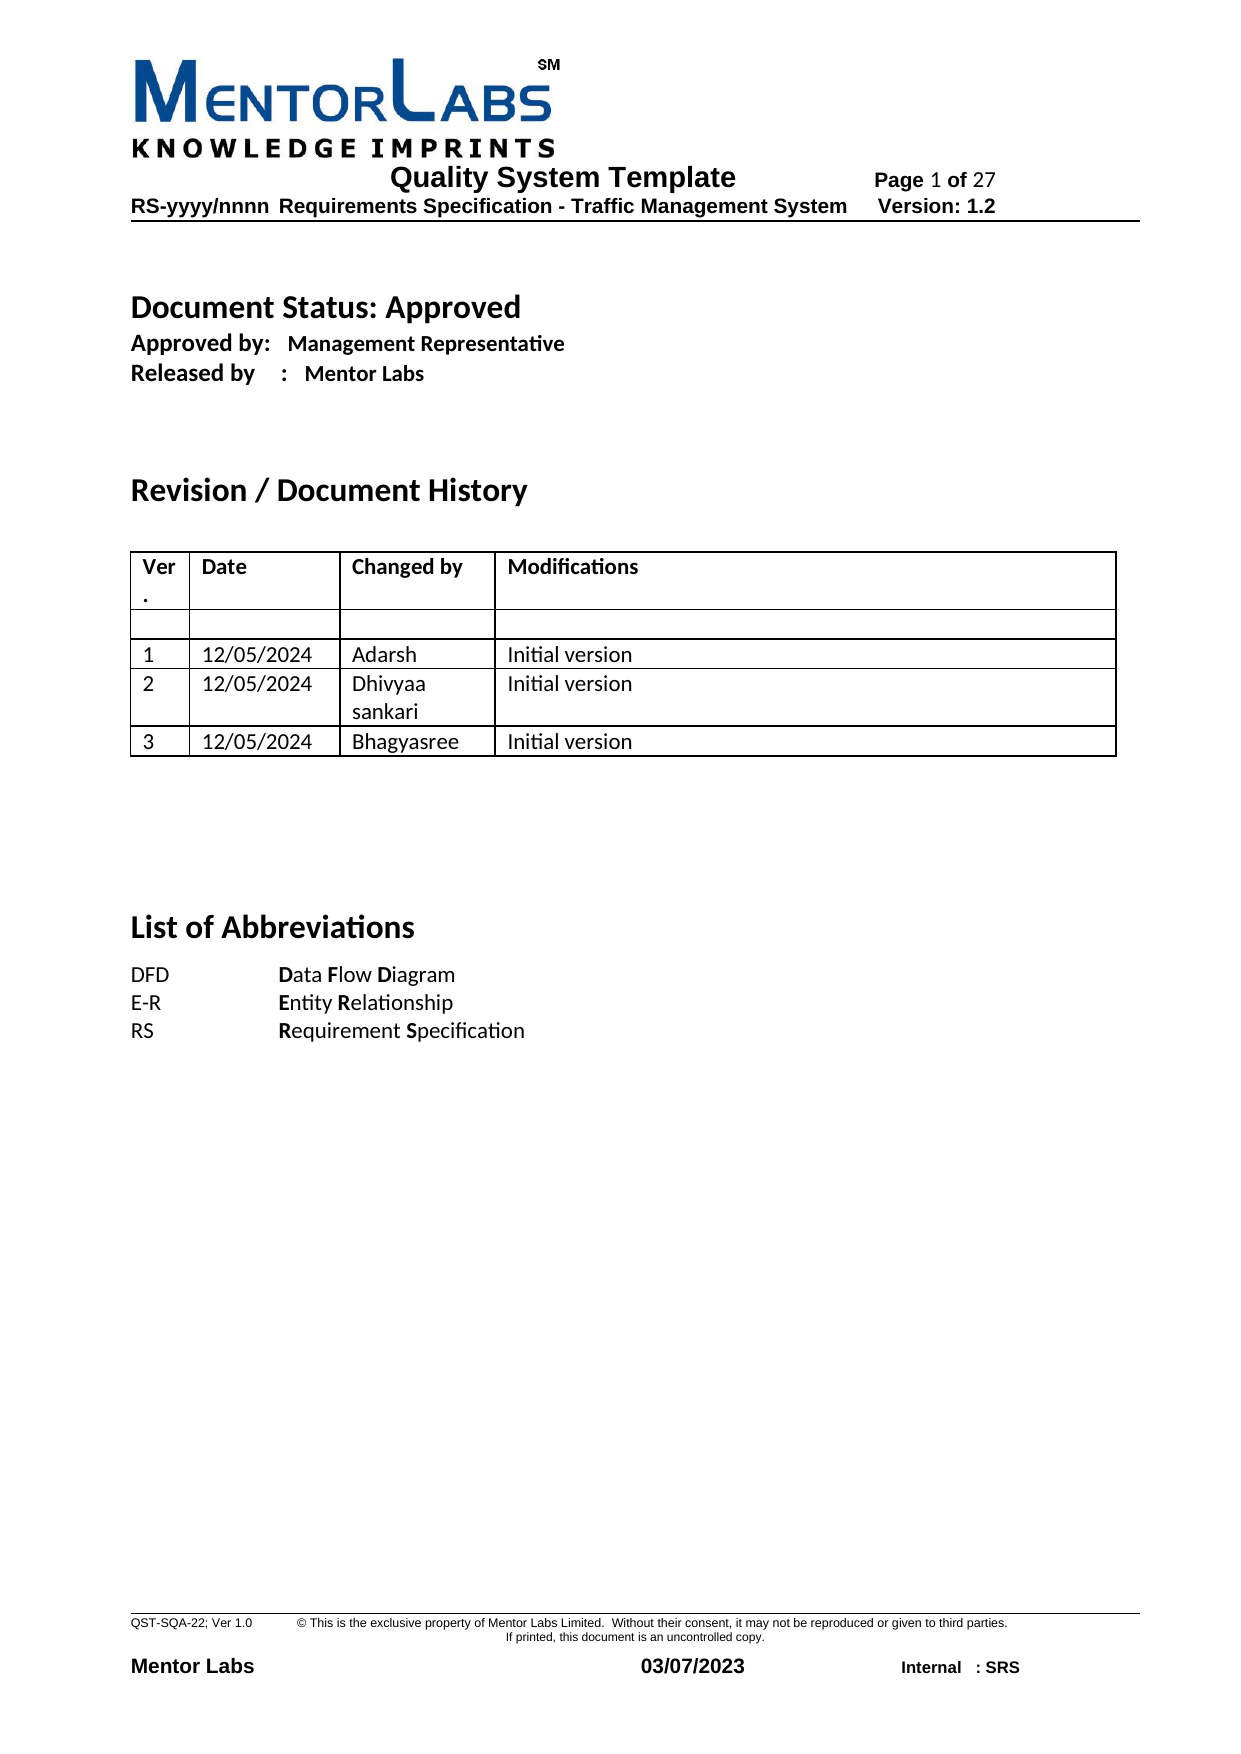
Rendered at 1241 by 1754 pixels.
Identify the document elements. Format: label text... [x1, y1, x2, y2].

table_cell [496, 610, 1115, 638]
table_cell Initial version [496, 669, 1115, 725]
table_cell Adarsh [341, 640, 494, 668]
text Document Status: Approved [131, 286, 1140, 327]
table_cell [190, 610, 339, 638]
text Approved by: Management Representative [131, 327, 1140, 357]
table_cell 12/05/2024 [190, 640, 339, 668]
table_cell [341, 610, 494, 638]
table_cell 12/05/2024 [190, 669, 339, 725]
table_cell Dhivyaa sankari [341, 669, 494, 725]
table_header Ver. [131, 553, 189, 608]
table_cell 12/05/2024 [190, 727, 339, 755]
picture [130, 58, 563, 161]
table_cell Initial version [496, 727, 1115, 755]
table_cell 1 [131, 640, 189, 668]
text E-R Entity Relationship [131, 988, 1140, 1016]
text RS Requirement Specification [131, 1016, 1140, 1044]
text Released by : Mentor Labs [131, 357, 1140, 388]
table_cell [131, 610, 189, 638]
text DFD Data Flow Diagram [131, 960, 1140, 988]
text List of Abbreviations [131, 906, 1140, 947]
table_header Modifications [496, 553, 1115, 608]
table_cell 2 [131, 669, 189, 725]
table_cell Bhagyasree [341, 727, 494, 755]
table_header Changed by [341, 553, 494, 608]
table_cell Initial version [496, 640, 1115, 668]
table_cell 3 [131, 727, 189, 755]
table_header Date [190, 553, 339, 608]
text Revision / Document History [131, 469, 1140, 510]
